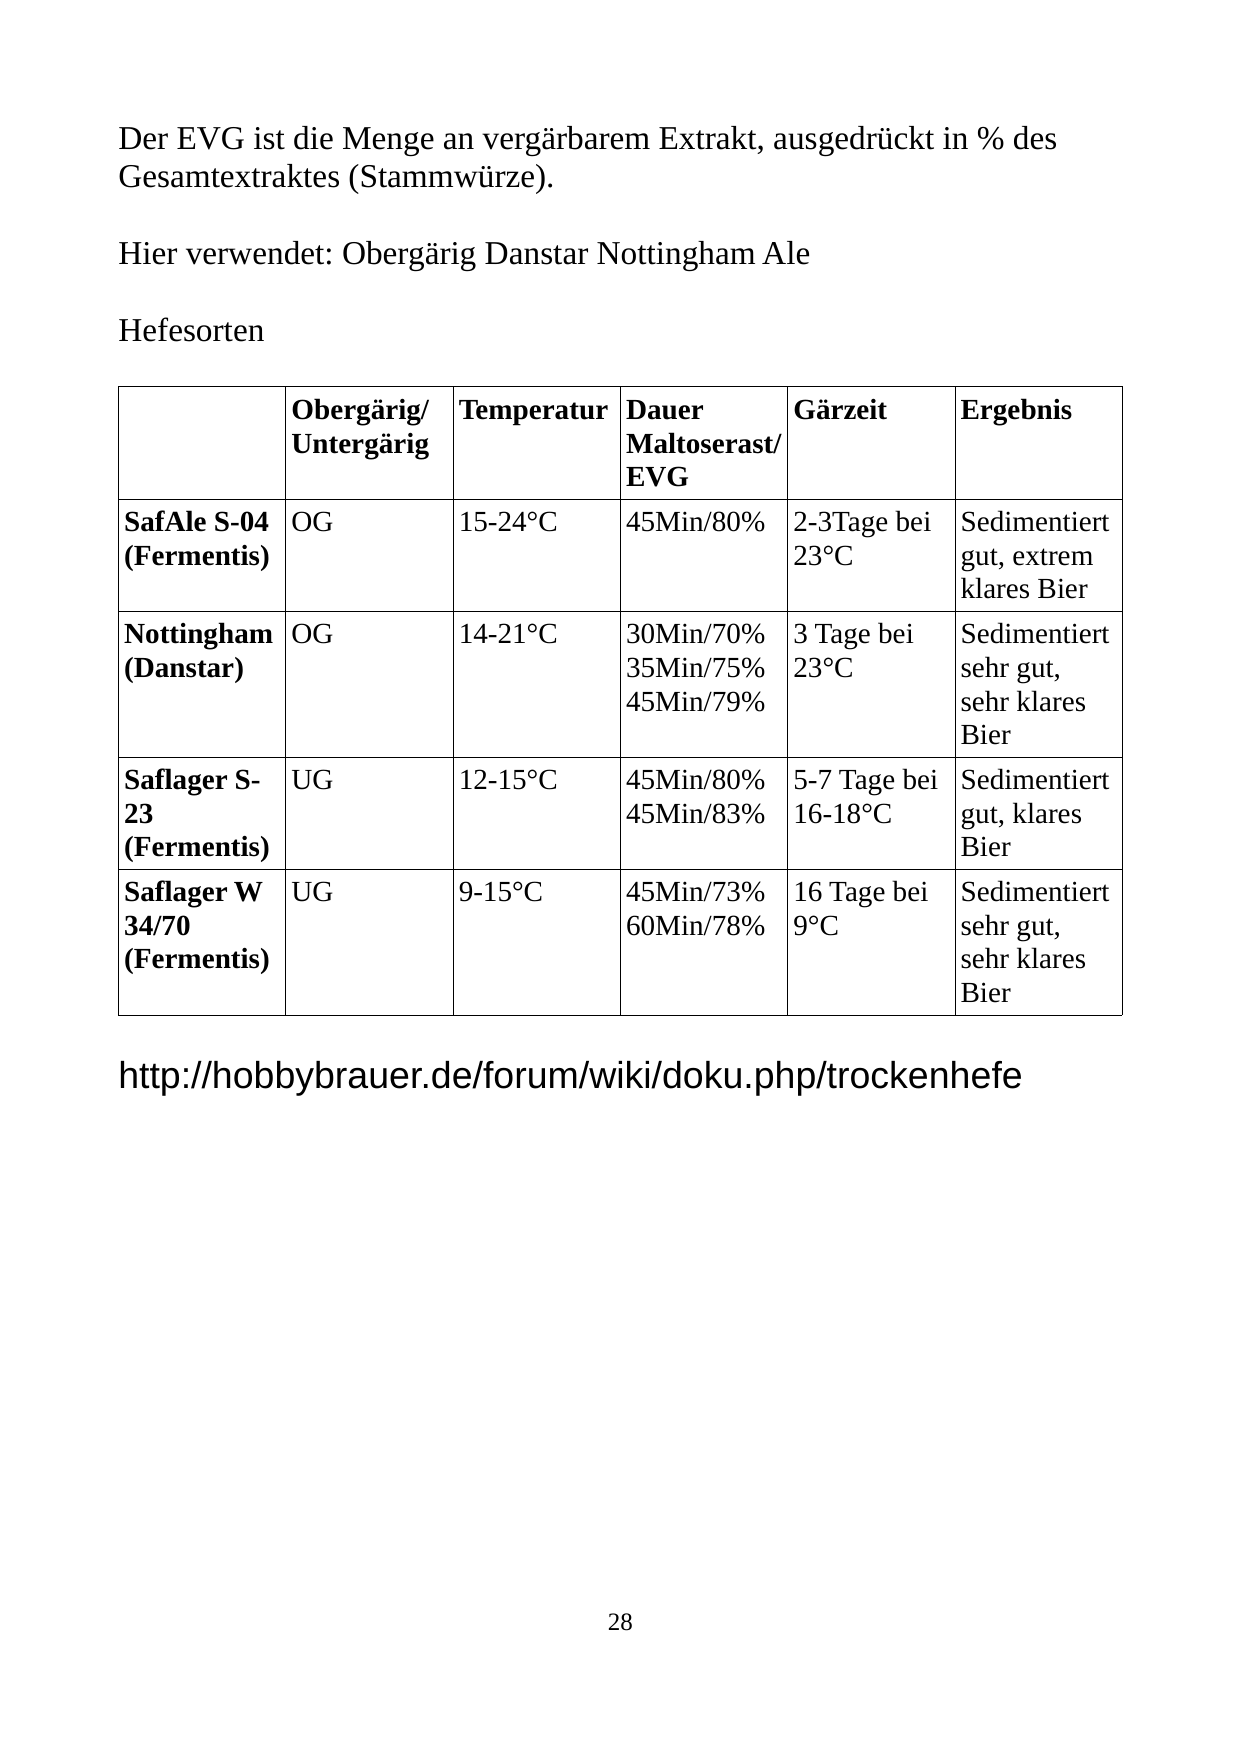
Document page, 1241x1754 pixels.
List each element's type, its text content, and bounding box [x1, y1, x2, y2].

text http://hobbybrauer.de/forum/wiki/doku.php/trockenhefe [118, 1053, 1122, 1096]
table_cell 45Min/80% [621, 500, 787, 611]
table_cell 2-3Tage bei 23°C [788, 500, 955, 611]
table_header Obergärig/Untergärig [286, 387, 453, 499]
table_header [119, 387, 285, 499]
table_header Ergebnis [956, 387, 1122, 499]
table_cell OG [286, 612, 453, 757]
table_cell UG [286, 870, 453, 1014]
table_cell Sedimentiert gut, klares Bier [956, 758, 1122, 869]
table_header Gärzeit [788, 387, 955, 499]
table_cell Sedimentiert sehr gut, sehr klares Bier [956, 870, 1122, 1014]
table_cell 30Min/70% 35Min/75% 45Min/79% [621, 612, 787, 757]
table_cell 5-7 Tage bei 16-18°C [788, 758, 955, 869]
text Hefesorten [118, 310, 1122, 348]
table_cell SafAle S-04 (Fermentis) [119, 500, 285, 611]
text Hier verwendet: Obergärig Danstar Nottingham Ale [118, 233, 1122, 271]
table_cell 9-15°C [454, 870, 620, 1014]
table_cell Saflager W 34/70 (Fermentis) [119, 870, 285, 1014]
table_cell UG [286, 758, 453, 869]
table_header Dauer Maltoserast/EVG [621, 387, 787, 499]
table_cell 14-21°C [454, 612, 620, 757]
table_header Temperatur [454, 387, 620, 499]
table_cell 45Min/80% 45Min/83% [621, 758, 787, 869]
table_cell 12-15°C [454, 758, 620, 869]
table_cell 3 Tage bei 23°C [788, 612, 955, 757]
table_cell Sedimentiert sehr gut, sehr klares Bier [956, 612, 1122, 757]
table_cell OG [286, 500, 453, 611]
table_cell 45Min/73% 60Min/78% [621, 870, 787, 1014]
text Der EVG ist die Menge an vergärbarem Extrakt, ausgedrückt in % des Gesamtextraktes (Stammwürze). [118, 118, 1122, 195]
table_cell 16 Tage bei 9°C [788, 870, 955, 1014]
table_cell Sedimentiert gut, extrem klares Bier [956, 500, 1122, 611]
table_cell Saflager S-23 (Fermentis) [119, 758, 285, 869]
table_cell Nottingham (Danstar) [119, 612, 285, 757]
table_cell 15-24°C [454, 500, 620, 611]
